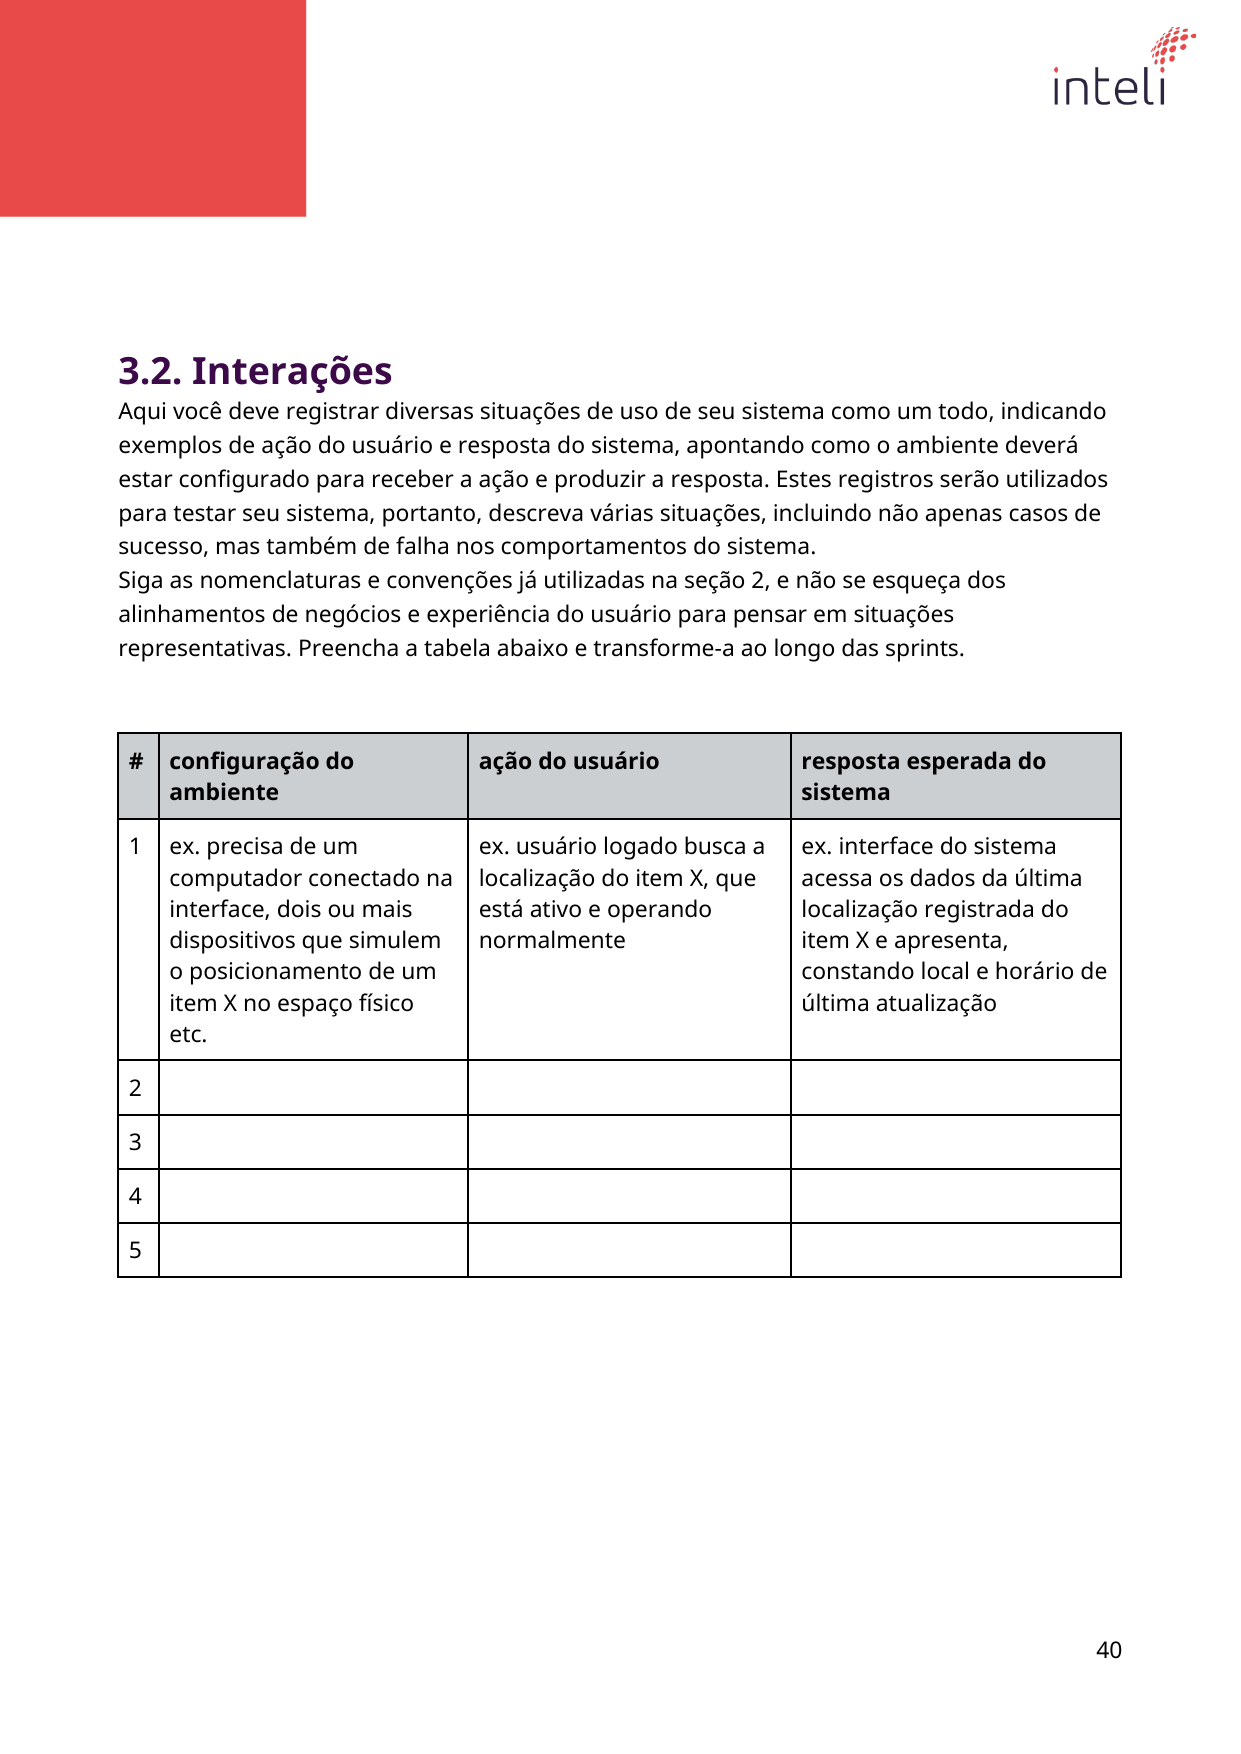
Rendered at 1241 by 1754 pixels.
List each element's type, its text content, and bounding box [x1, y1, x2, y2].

subtitle 3.2. Interações [118, 344, 1122, 395]
table_cell [469, 1224, 790, 1276]
table_cell [792, 1224, 1120, 1276]
table_cell 5 [119, 1224, 158, 1276]
table_cell [469, 1170, 790, 1222]
table_cell [792, 1061, 1120, 1113]
table_cell [160, 1116, 467, 1168]
table_header configuração do ambiente [160, 734, 467, 818]
table_header # [119, 734, 158, 818]
table_cell [792, 1170, 1120, 1222]
table_cell 3 [119, 1116, 158, 1168]
table_cell ex. usuário logado busca a localização do item X, que está ativo e operando normalmente [469, 820, 790, 1059]
table_cell [160, 1061, 467, 1113]
table_cell ex. interface do sistema acessa os dados da última localização registrada do item X e apresenta, constando local e horário de última atualização [792, 820, 1120, 1059]
table_cell 2 [119, 1061, 158, 1113]
table_header resposta esperada do sistema [792, 734, 1120, 818]
table_cell [469, 1116, 790, 1168]
table_cell [792, 1116, 1120, 1168]
table_cell ex. precisa de um computador conectado na interface, dois ou mais dispositivos que simulem o posicionamento de um item X no espaço físico etc. [160, 820, 467, 1059]
picture [0, 0, 307, 217]
table_cell [160, 1224, 467, 1276]
table_cell [469, 1061, 790, 1113]
table_cell 1 [119, 820, 158, 1059]
picture [1054, 27, 1197, 105]
table_cell [160, 1170, 467, 1222]
table_cell 4 [119, 1170, 158, 1222]
text Aqui você deve registrar diversas situações de uso de seu sistema como um todo, indicando exemplos de ação do usuário e resposta do sistema, apontando como o ambiente deverá estar configurado para receber a ação e produzir a resposta. Estes registros serão utilizados para testar seu sistema, portanto, descreva várias situações, incluindo não apenas casos de sucesso, mas também de falha nos comportamentos do sistema. Siga as nomenclaturas e convenções já utilizadas na seção 2, e não se esqueça dos alinhamentos de negócios e experiência do usuário para pensar em situações representativas. Preencha a tabela abaixo e transforme-a ao longo das sprints. [118, 395, 1122, 663]
table_header ação do usuário [469, 734, 790, 818]
